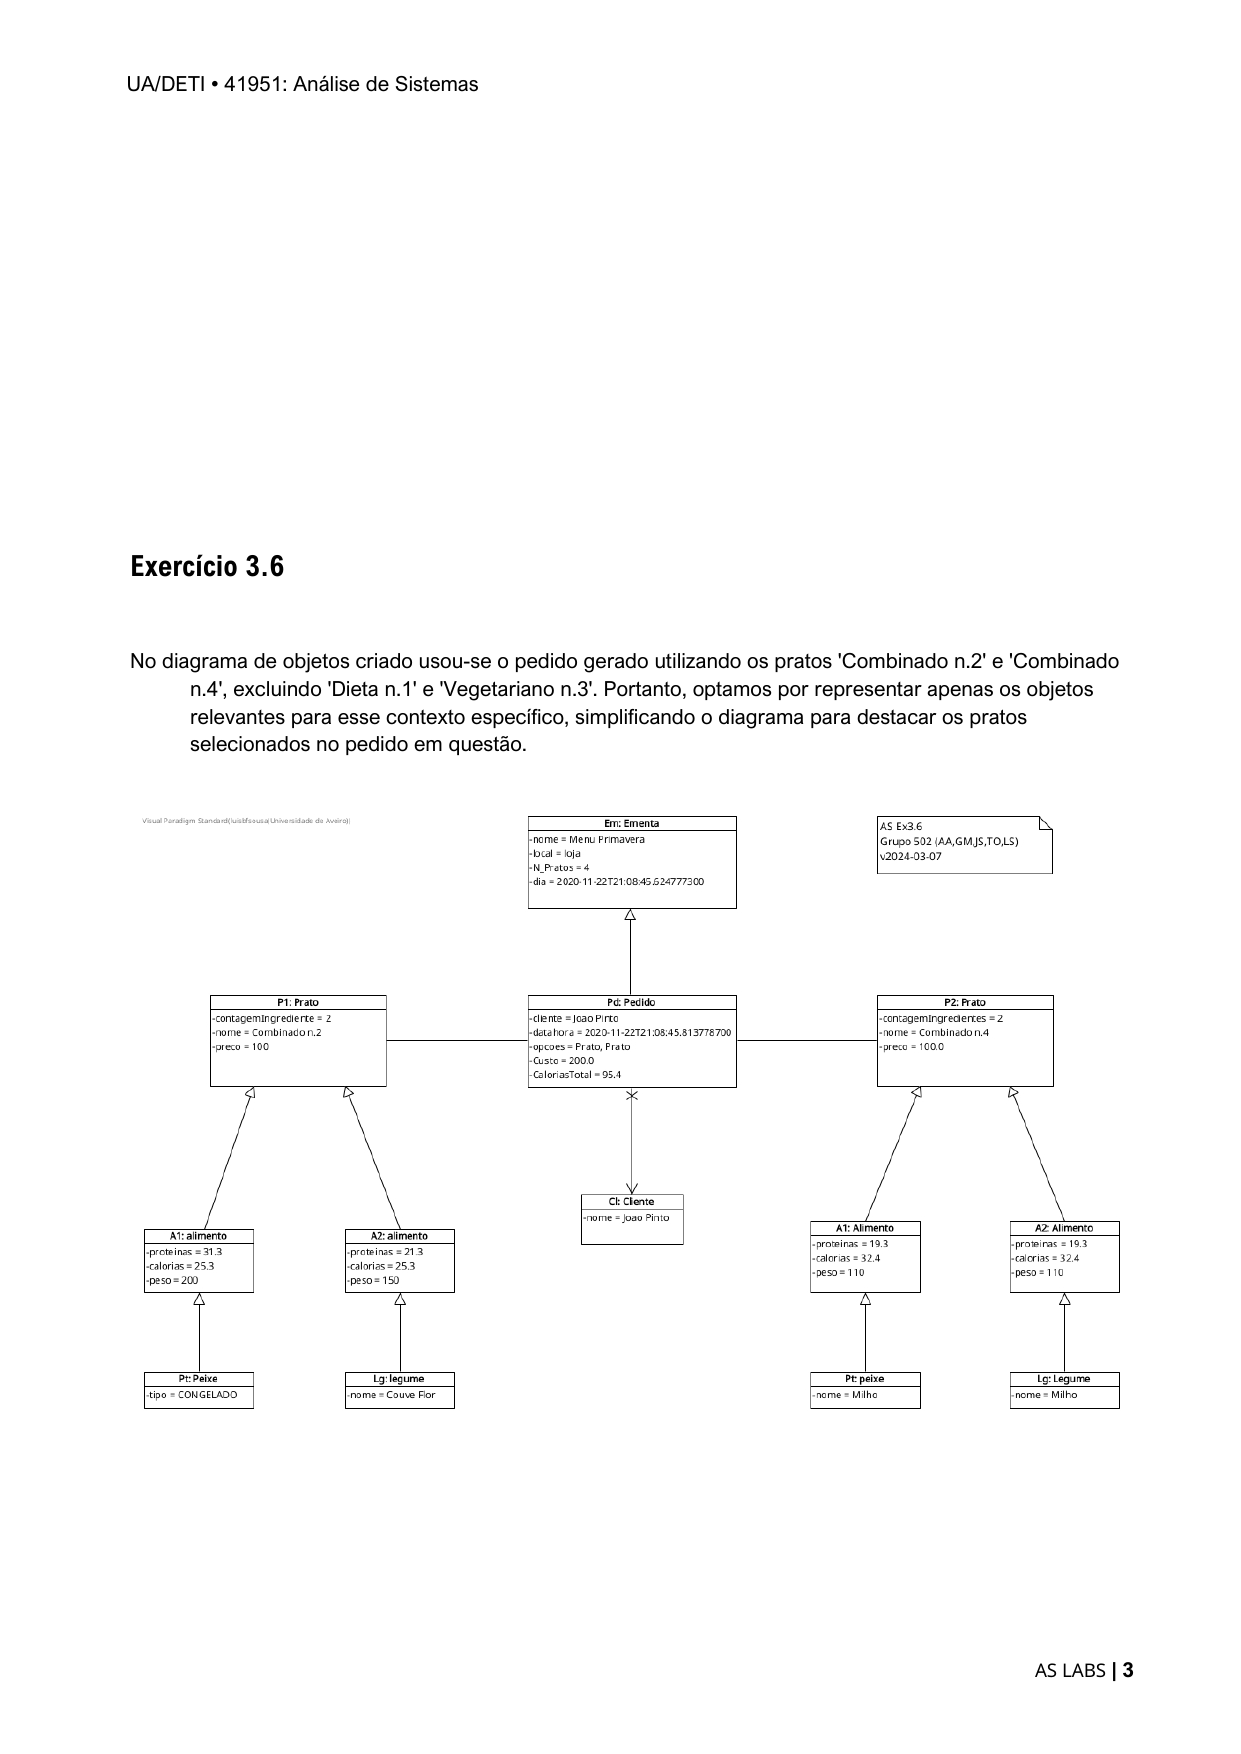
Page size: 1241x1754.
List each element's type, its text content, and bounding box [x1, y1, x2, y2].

picture [142, 814, 1122, 1411]
text No diagrama de objetos criado usou-se o pedido gerado utilizando os pratos 'Combinado n.2' e 'Combinado n.4', excluindo 'Dieta n.1' e 'Vegetariano n.3'. Portanto, optamos por representar apenas os objetos relevantes para esse contexto específico, simplificando o diagrama para destacar os pratos selecionados no pedido em questão. [130, 648, 1134, 757]
subtitle Exercício 3.6 [130, 548, 1134, 583]
